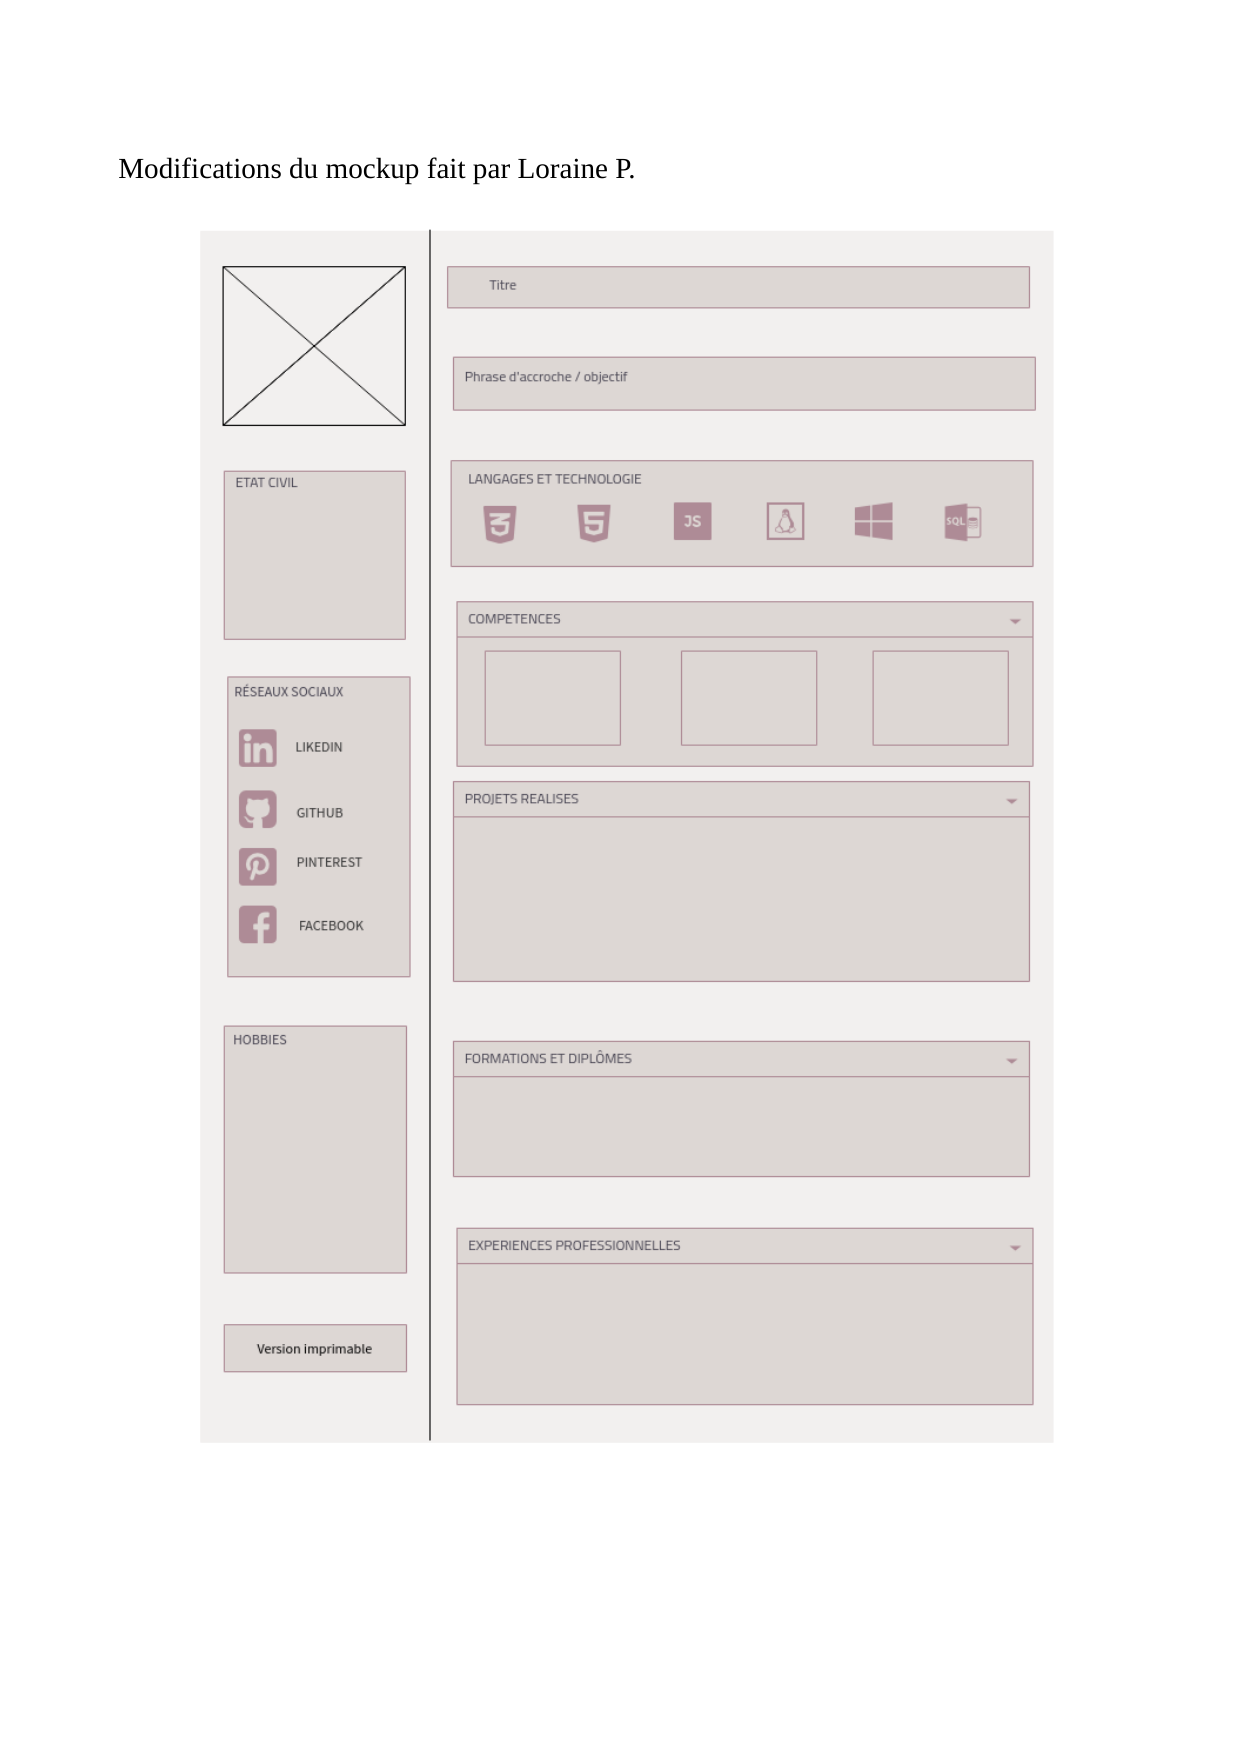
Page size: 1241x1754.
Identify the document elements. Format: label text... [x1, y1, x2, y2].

text Modifications du mockup fait par Loraine P. [118, 152, 1122, 185]
picture [118, 218, 1123, 1584]
